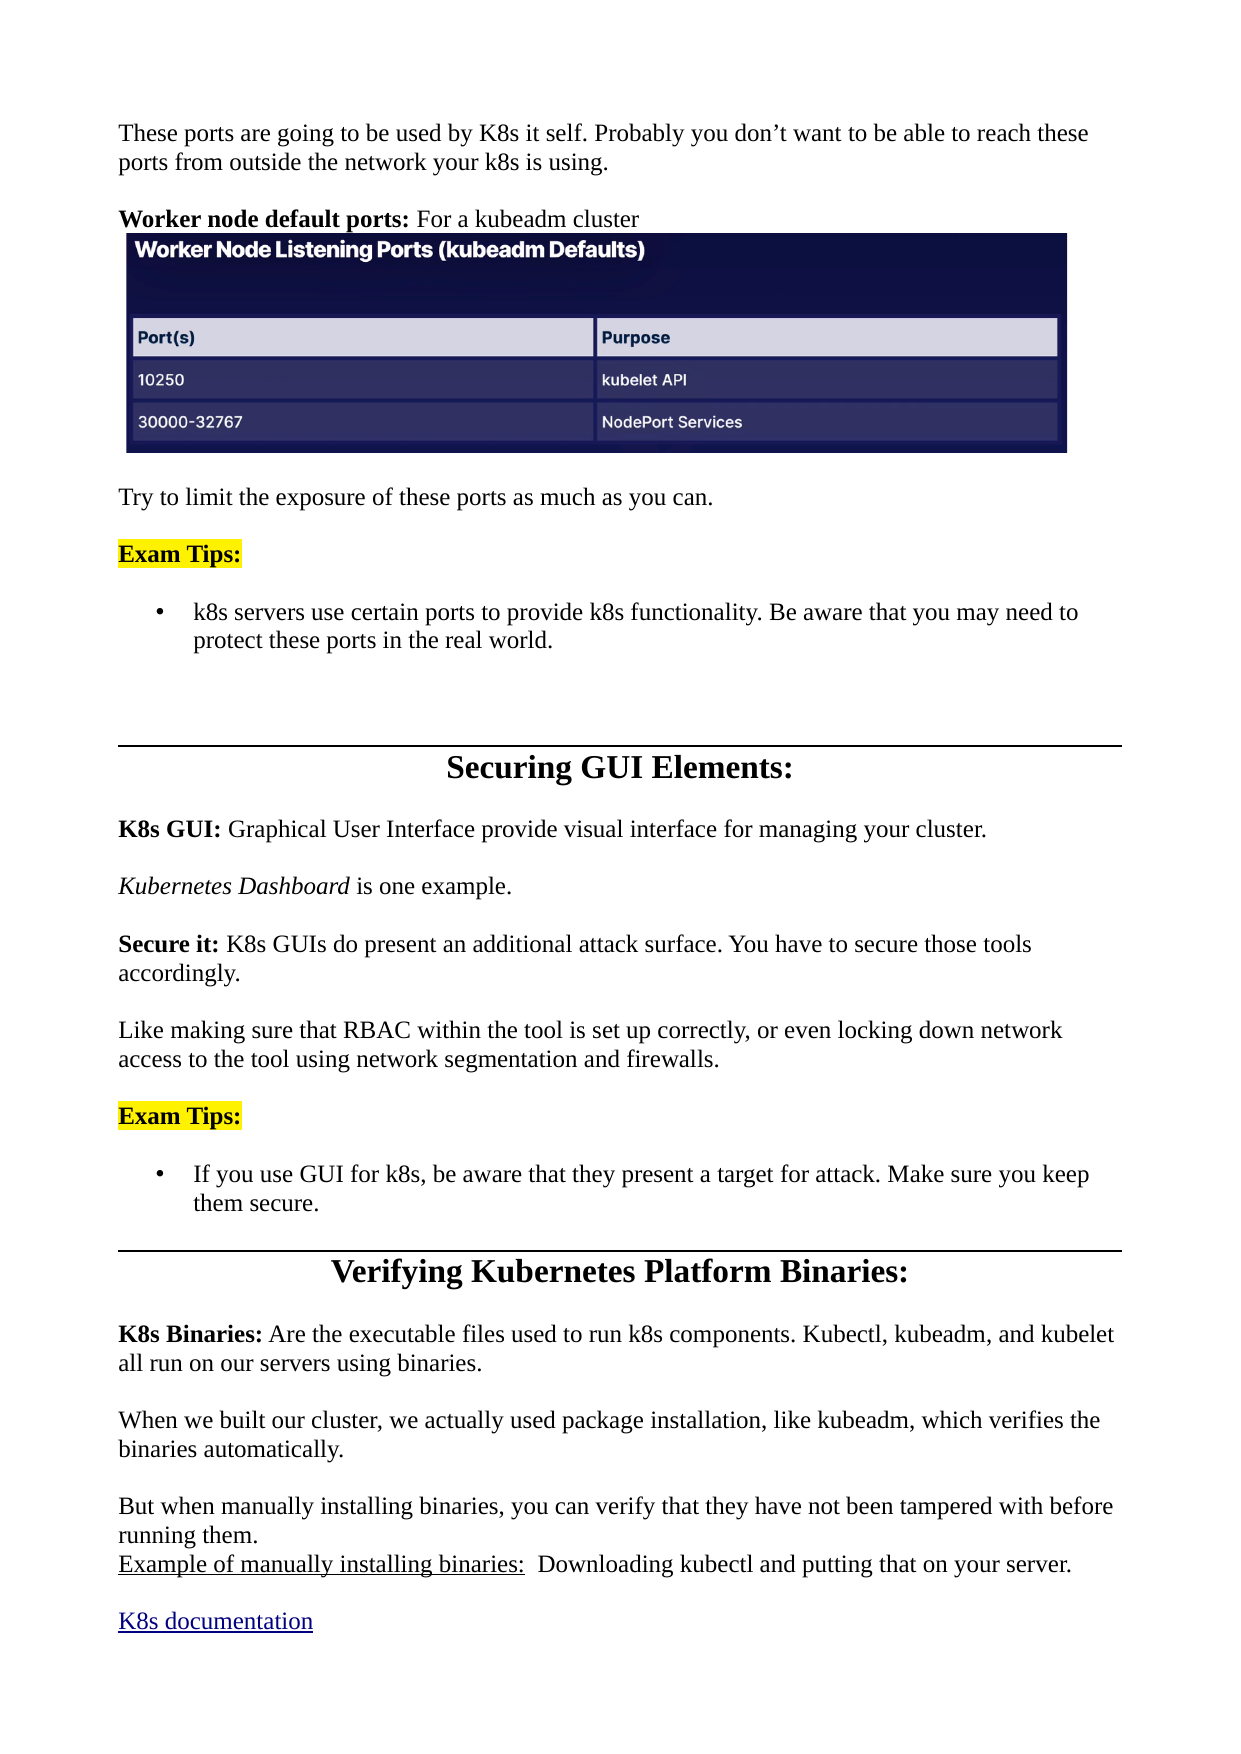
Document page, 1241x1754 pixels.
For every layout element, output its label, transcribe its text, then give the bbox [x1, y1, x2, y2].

text Kubernetes Dashboard is one example. [118, 871, 1122, 900]
text Worker node default ports: For a kubeadm cluster [118, 204, 1122, 233]
text Like making sure that RBAC within the tool is set up correctly, or even locking down network access to the tool using network segmentation and firewalls. [118, 1015, 1122, 1073]
list k8s servers use certain ports to provide k8s functionality. Be aware that you may need to protect these ports in the real world. [156, 597, 1122, 654]
text Securing GUI Elements: [118, 747, 1122, 785]
text K8s Binaries: Are the executable files used to run k8s components. Kubectl, kubeadm, and kubelet all run on our servers using binaries. [118, 1319, 1122, 1376]
text When we built our cluster, we actually used package installation, like kubeadm, which verifies the binaries automatically. [118, 1405, 1122, 1463]
text Exam Tips: [118, 1101, 1122, 1130]
text Secure it: K8s GUIs do present an additional attack surface. You have to secure those tools accordingly. [118, 929, 1122, 986]
text K8s documentation [118, 1606, 1122, 1635]
text But when manually installing binaries, you can verify that they have not been tampered with before running them. [118, 1491, 1122, 1549]
text Verifying Kubernetes Platform Binaries: [118, 1252, 1122, 1290]
text Try to limit the exposure of these ports as much as you can. [118, 482, 1122, 510]
picture [126, 233, 1068, 453]
text K8s GUI: Graphical User Interface provide visual interface for managing your cluster. [118, 814, 1122, 843]
text These ports are going to be used by K8s it self. Probably you don’t want to be able to reach these ports from outside the network your k8s is using. [118, 118, 1122, 176]
list If you use GUI for k8s, be aware that they present a target for attack. Make sure you keep them secure. [156, 1159, 1122, 1216]
text Exam Tips: [118, 539, 1122, 568]
text Example of manually installing binaries: Downloading kubectl and putting that on your server. [118, 1549, 1122, 1578]
